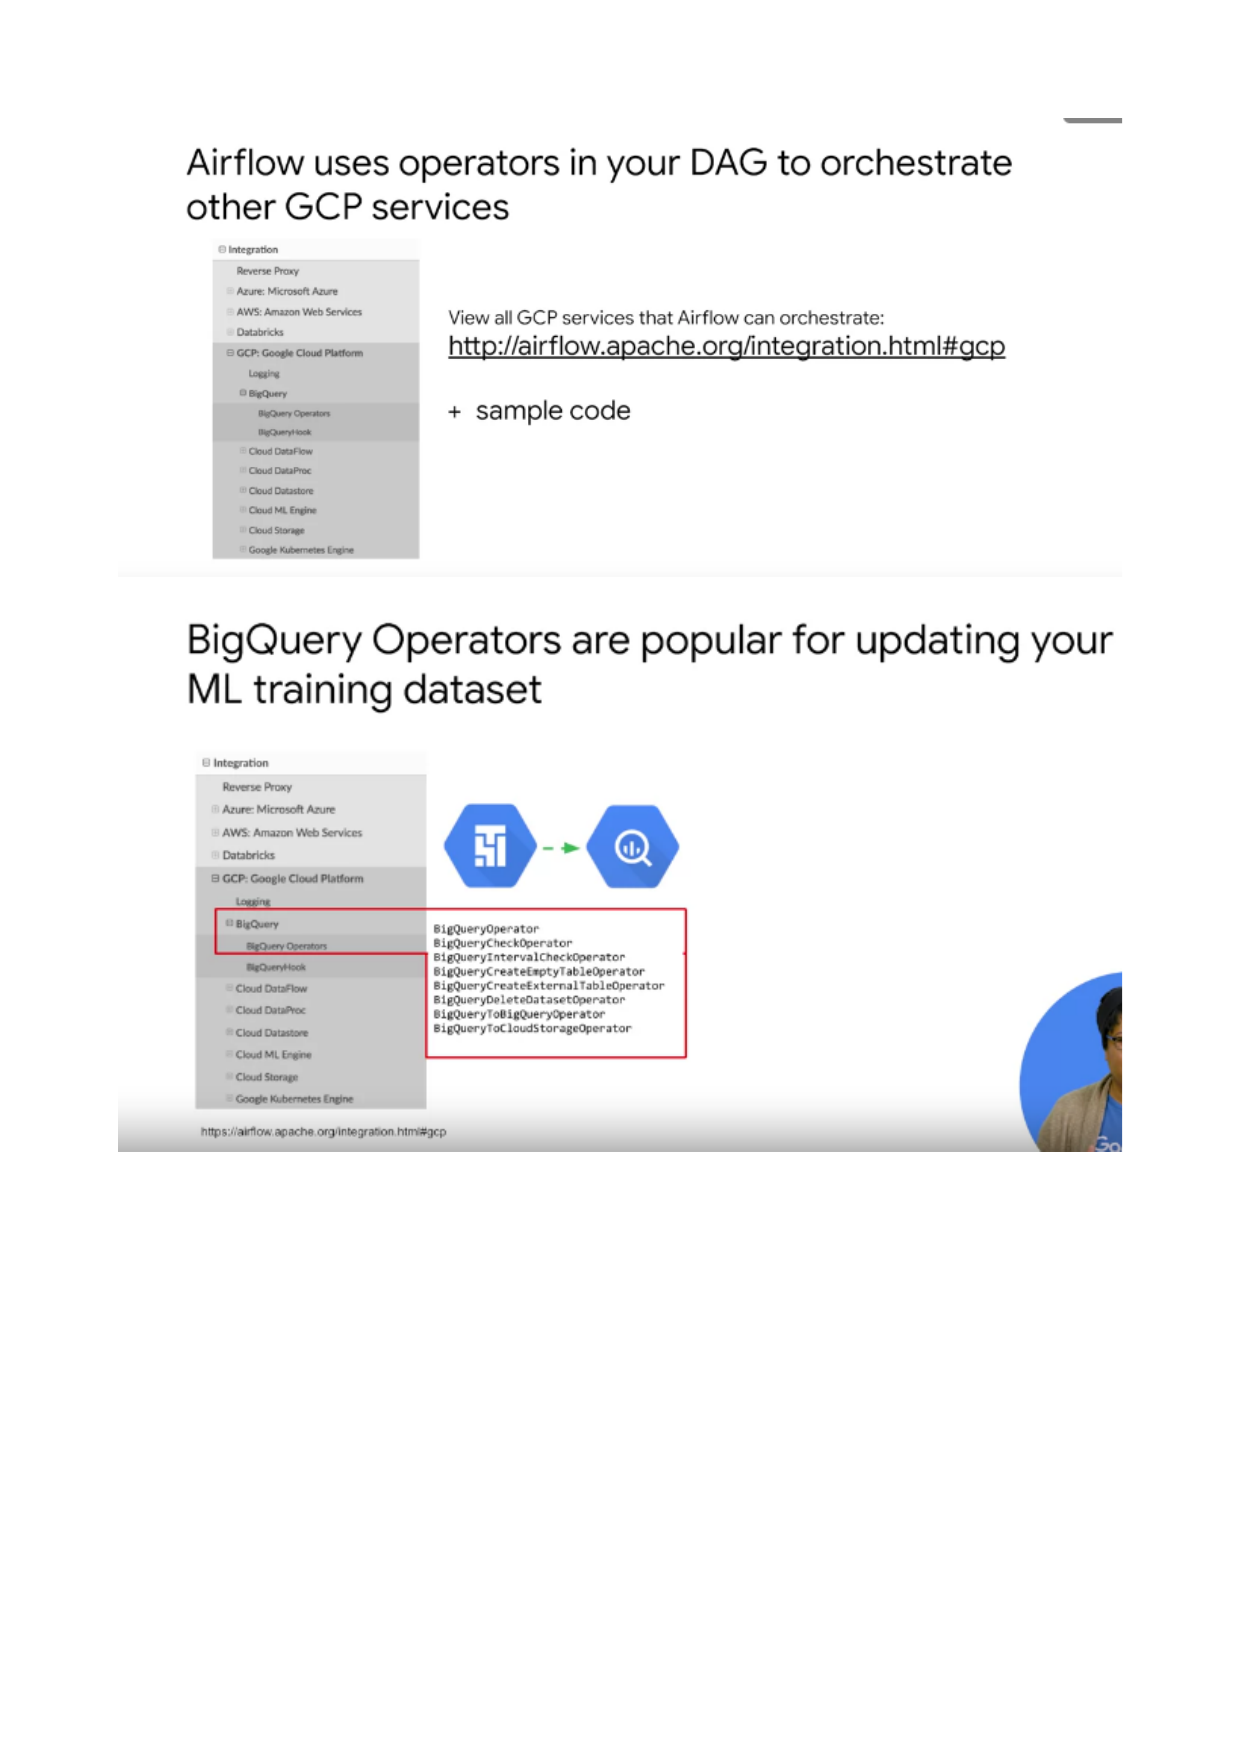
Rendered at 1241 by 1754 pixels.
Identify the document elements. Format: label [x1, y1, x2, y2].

picture [118, 605, 1123, 1152]
picture [118, 118, 1123, 577]
